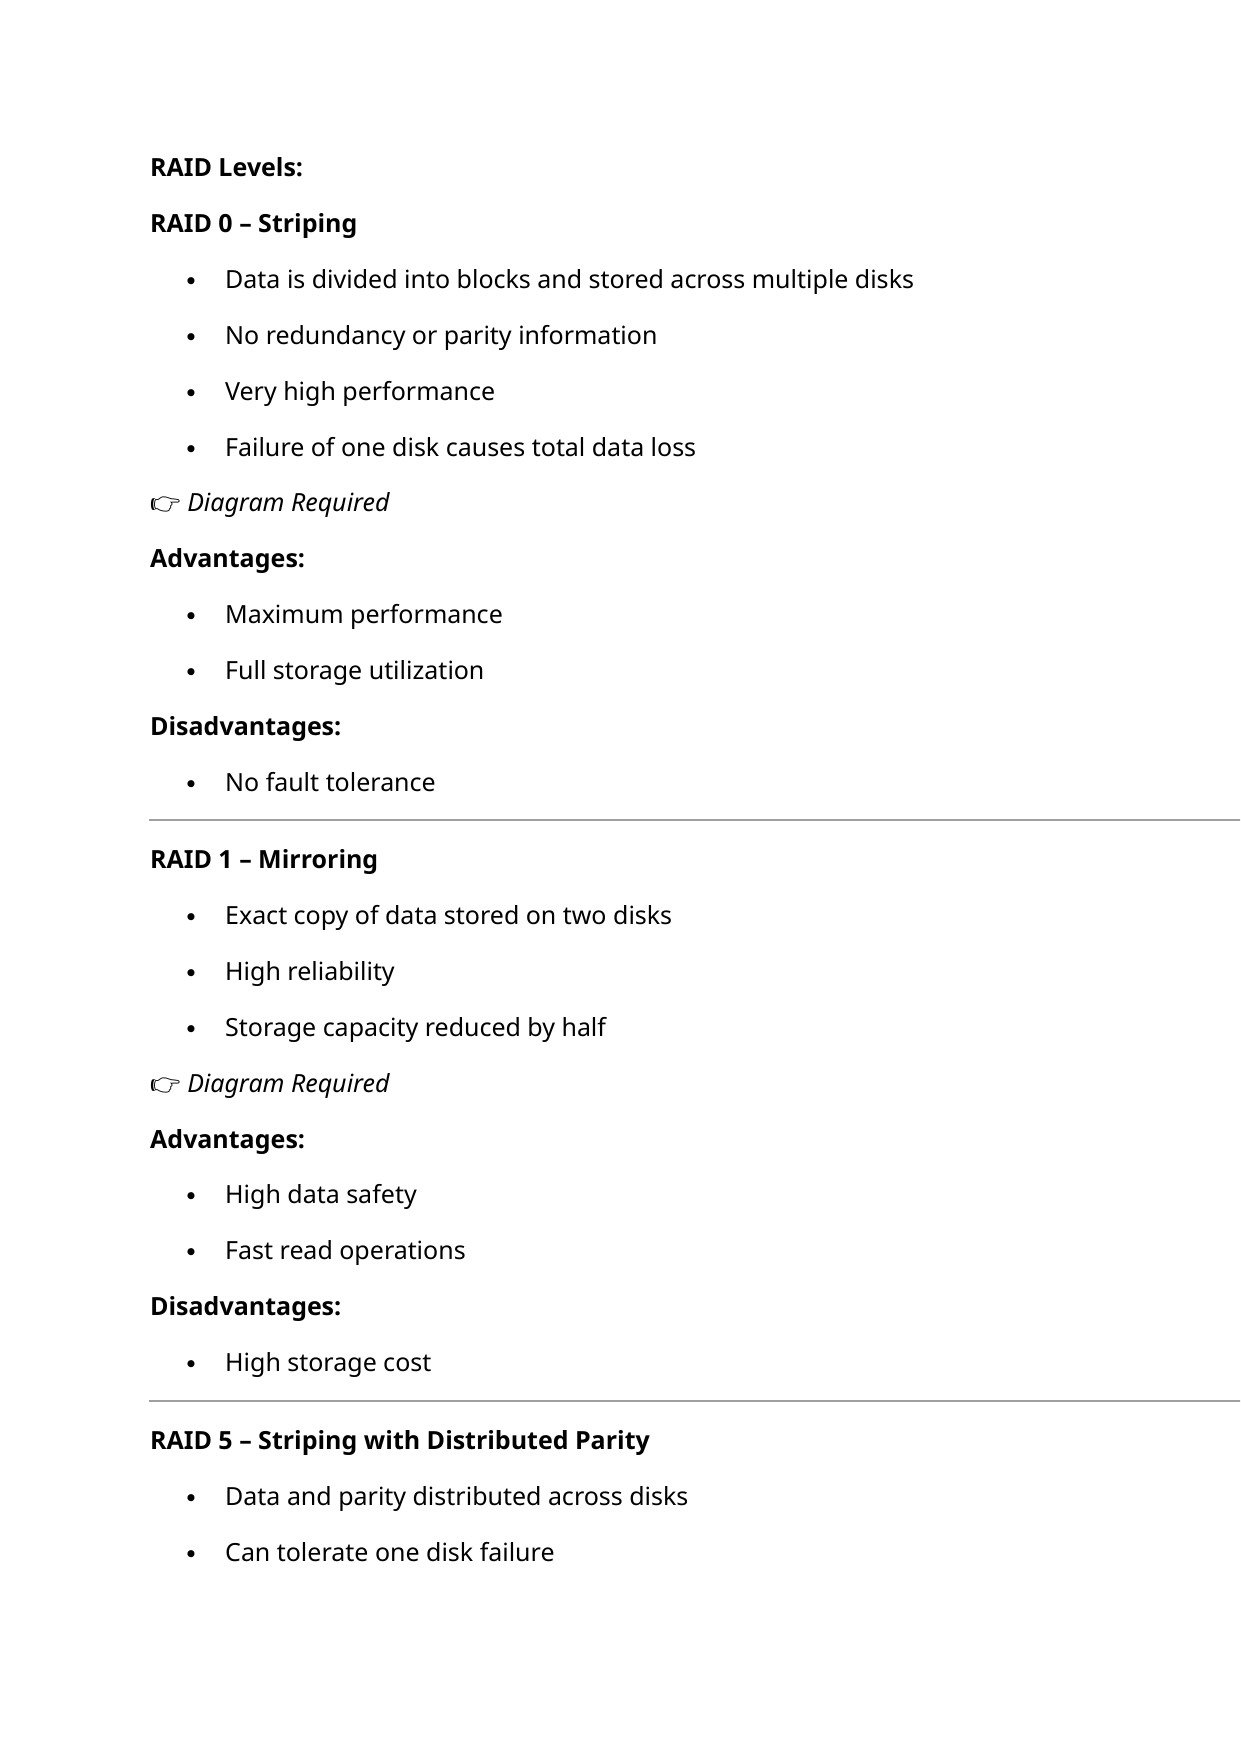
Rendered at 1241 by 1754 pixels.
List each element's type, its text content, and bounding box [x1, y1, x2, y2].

list Data is divided into blocks and stored across multiple disks [187, 262, 1090, 296]
list No fault tolerance [187, 764, 1090, 798]
list Maximum performance [187, 597, 1090, 631]
text RAID 1 – Mirroring [150, 842, 1090, 876]
list Exact copy of data stored on two disks [187, 898, 1090, 932]
list Failure of one disk causes total data loss [187, 429, 1090, 463]
list Storage capacity reduced by half [187, 1009, 1090, 1044]
text Disadvantages: [150, 1289, 1090, 1323]
text Disadvantages: [150, 708, 1090, 742]
list Very high performance [187, 373, 1090, 407]
list High reliability [187, 954, 1090, 988]
text 👉 Diagram Required [150, 1065, 1090, 1099]
list No redundancy or parity information [187, 317, 1090, 352]
text RAID Levels: [150, 150, 1090, 184]
text RAID 5 – Striping with Distributed Parity [150, 1422, 1090, 1457]
list Data and parity distributed across disks [187, 1478, 1090, 1512]
list Can tolerate one disk failure [187, 1534, 1090, 1568]
text RAID 0 – Striping [150, 206, 1090, 240]
list Fast read operations [187, 1233, 1090, 1267]
list High storage cost [187, 1344, 1090, 1379]
text Advantages: [150, 1121, 1090, 1155]
list Full storage utilization [187, 652, 1090, 687]
text 👉 Diagram Required [150, 485, 1090, 519]
list High data safety [187, 1177, 1090, 1211]
text Advantages: [150, 541, 1090, 575]
